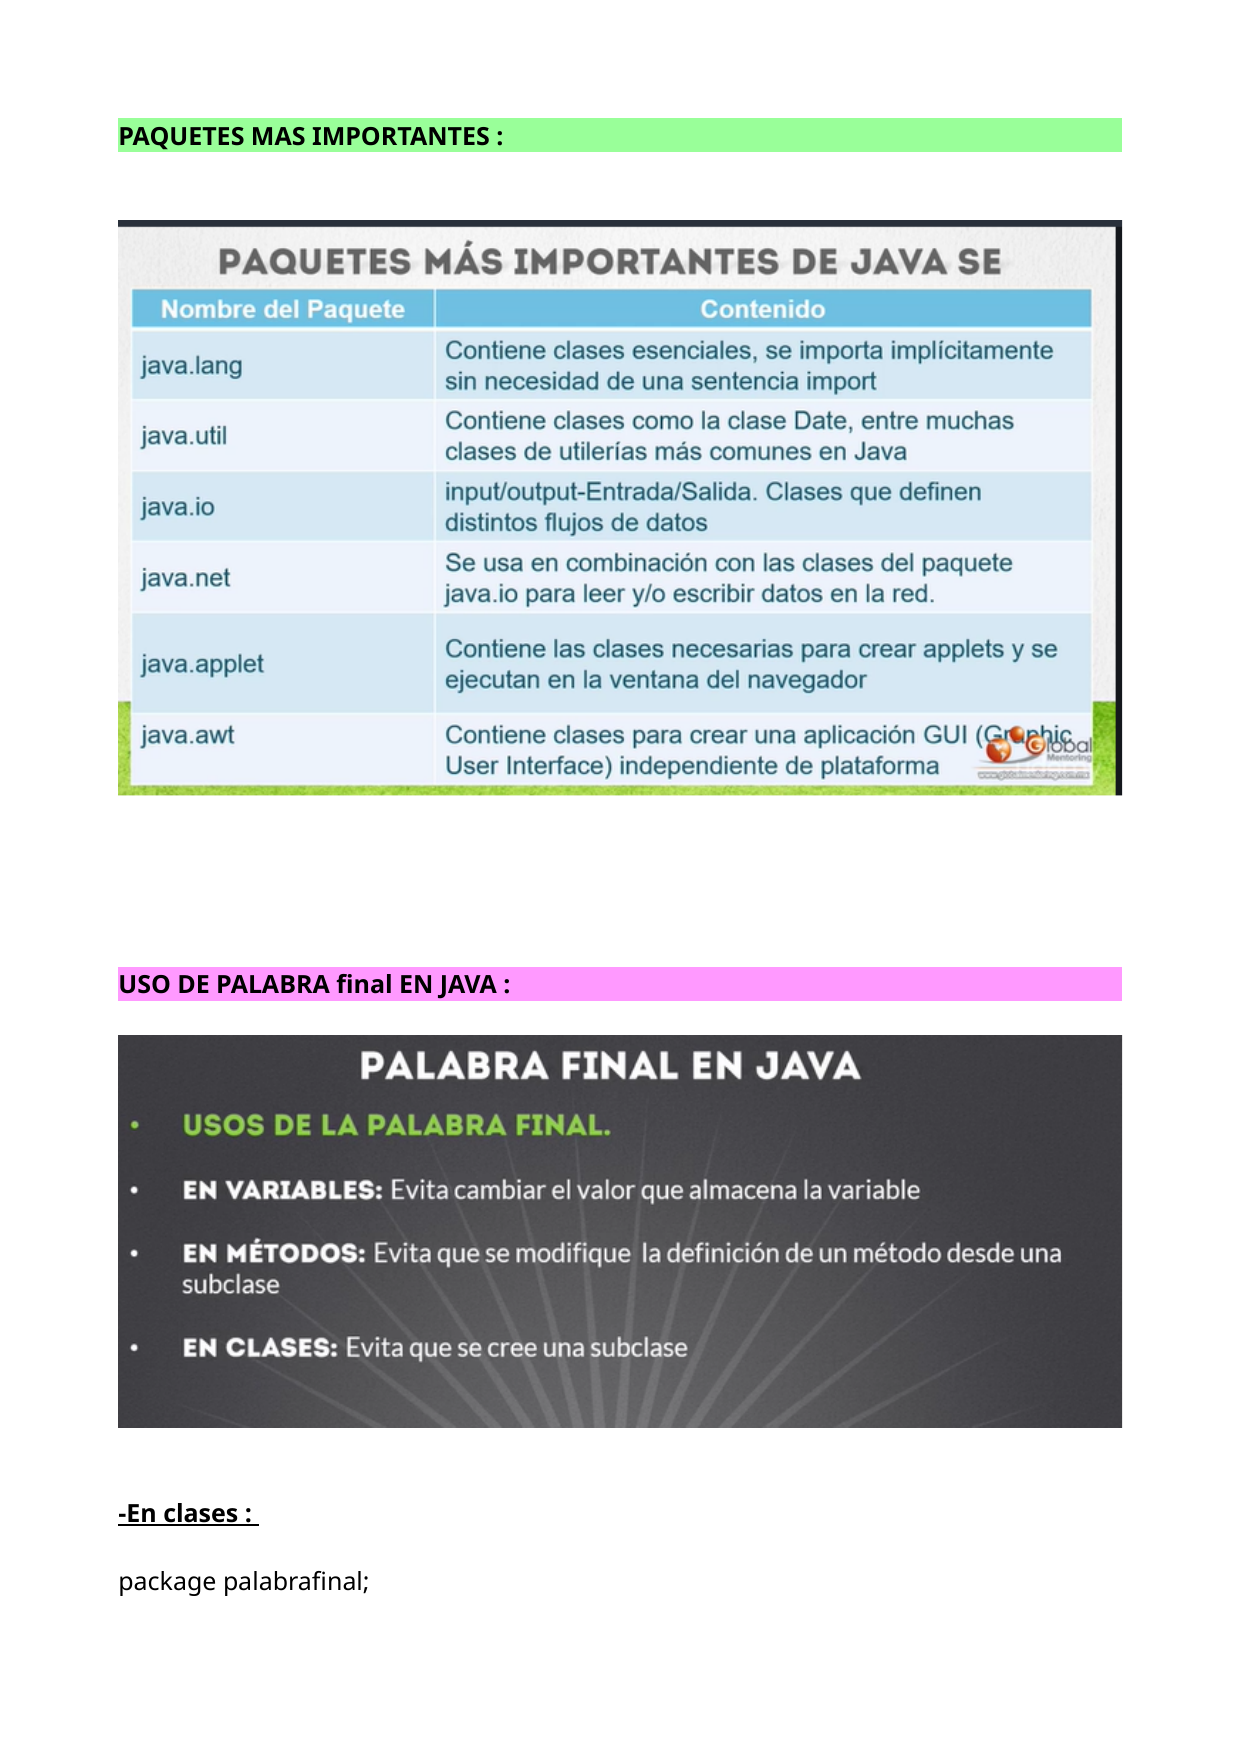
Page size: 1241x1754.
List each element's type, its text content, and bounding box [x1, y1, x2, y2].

picture [118, 1035, 1123, 1428]
text PAQUETES MAS IMPORTANTES : [118, 118, 1122, 152]
text package palabrafinal; [118, 1563, 1122, 1598]
picture [118, 220, 1123, 797]
text -En clases : [118, 1495, 1122, 1529]
text USO DE PALABRA final EN JAVA : [118, 967, 1122, 1001]
